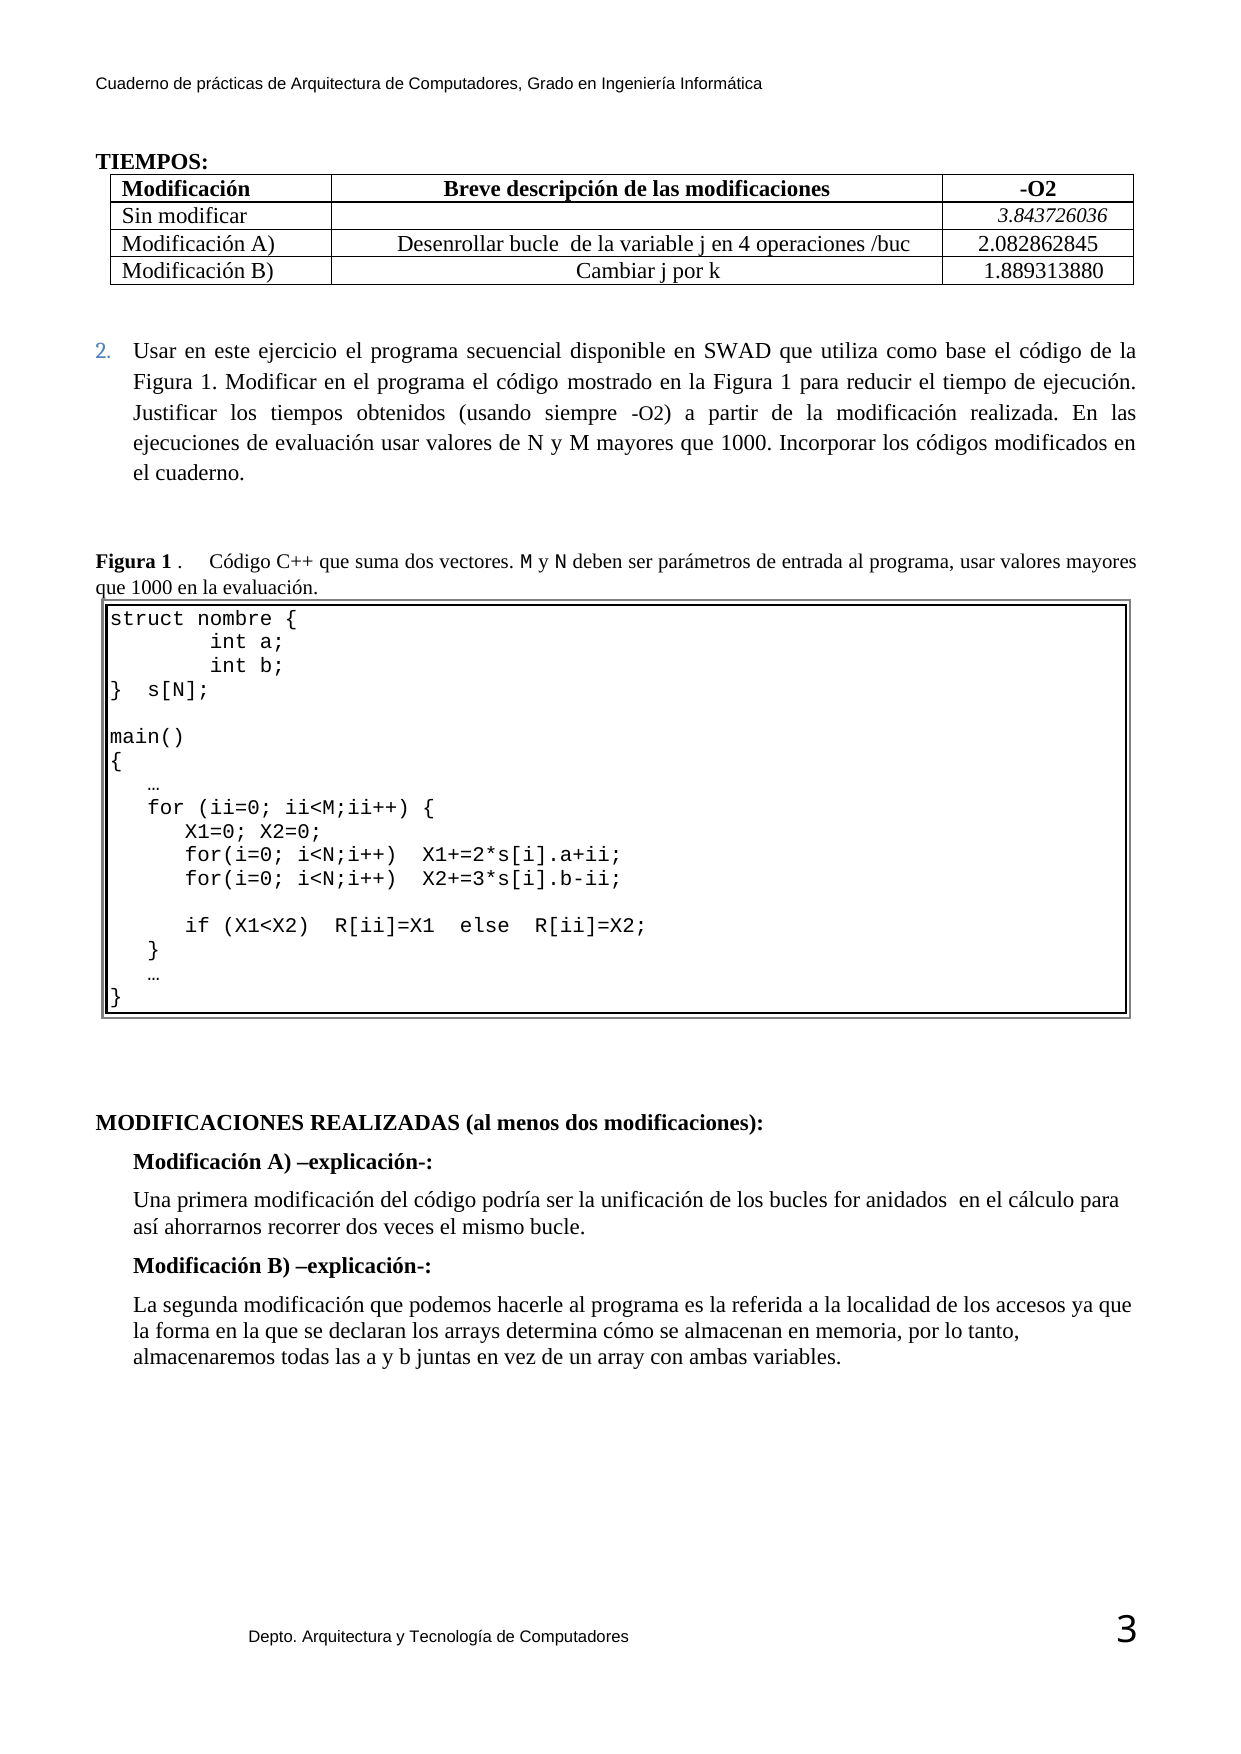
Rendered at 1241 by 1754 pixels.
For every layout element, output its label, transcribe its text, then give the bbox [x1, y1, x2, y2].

text TIEMPOS: [95, 148, 1137, 174]
table_cell Sin modificar [111, 203, 331, 229]
table_cell Modificación A) [111, 230, 331, 256]
table_header struct nombre { int a; int b; } s[N]; main() { … for (ii=0; ii<M;ii++) { X1=0; X2=0; for(i=0; i<N;i++) X1+=2*s[i].a+ii; for(i=0; i<N;i++) X2+=3*s[i].b-ii; if (X1<X2) R[ii]=X1 else R[ii]=X2; } … } [104, 601, 1129, 1017]
text Figura 1 . Código C++ que suma dos vectores. M y N deben ser parámetros de entrada al programa, usar valores mayores que 1000 en la evaluación. [95, 549, 1137, 599]
list Modificación B) –explicación-: [133, 1252, 1137, 1278]
table_cell [332, 203, 942, 229]
table_cell 2.082862845 [943, 230, 1133, 256]
text MODIFICACIONES REALIZADAS (al menos dos modificaciones): [95, 1109, 1137, 1135]
list Usar en este ejercicio el programa secuencial disponible en SWAD que utiliza como base el código de la Figura 1. Modificar en el programa el código mostrado en la Figura 1 para reducir el tiempo de ejecución. Justificar los tiempos obtenidos (usando siempre -O2) a partir de la modificación realizada. En las ejecuciones de evaluación usar valores de N y M mayores que 1000. Incorporar los códigos modificados en el cuaderno. [95, 337, 1137, 485]
table_cell 1.889313880 [943, 257, 1133, 284]
table_header -O2 [943, 175, 1133, 201]
table_cell Desenrollar bucle de la variable j en 4 operaciones /buc [332, 230, 942, 256]
table_cell Cambiar j por k [332, 257, 942, 284]
table_header Breve descripción de las modificaciones [332, 175, 942, 201]
table_header Modificación [111, 175, 331, 201]
list La segunda modificación que podemos hacerle al programa es la referida a la localidad de los accesos ya que la forma en la que se declaran los arrays determina cómo se almacenan en memoria, por lo tanto, almacenaremos todas las a y b juntas en vez de un array con ambas variables. [133, 1291, 1137, 1370]
table_cell Modificación B) [111, 257, 331, 284]
table_cell 3.843726036 [943, 203, 1133, 229]
list Modificación A) –explicación-: [133, 1148, 1137, 1174]
list Una primera modificación del código podría ser la unificación de los bucles for anidados en el cálculo para así ahorrarnos recorrer dos veces el mismo bucle. [133, 1187, 1137, 1239]
